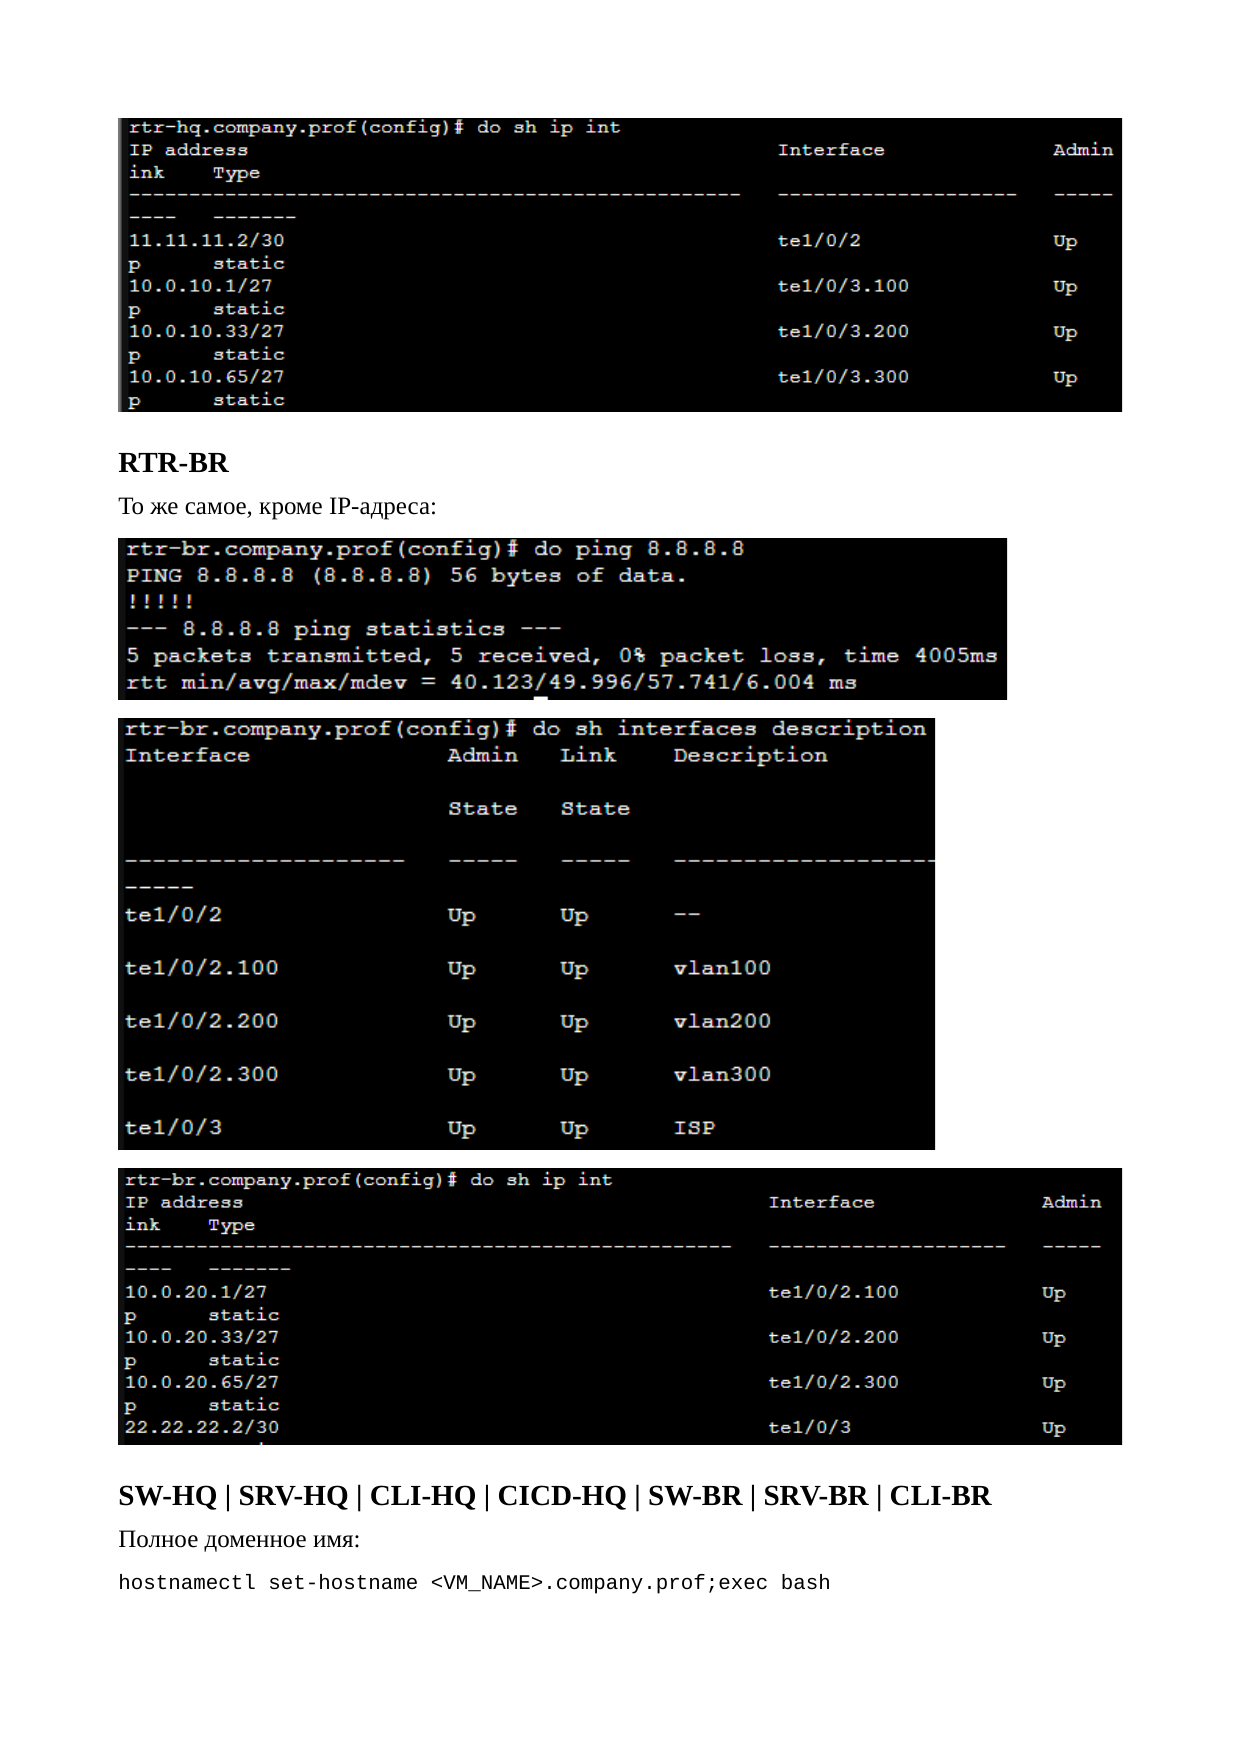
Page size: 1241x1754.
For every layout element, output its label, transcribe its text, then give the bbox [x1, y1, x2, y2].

text То же самое, кроме IP-адреса: [118, 491, 1122, 519]
text Полное доменное имя: [118, 1524, 1122, 1553]
subtitle RTR-BR [118, 445, 1122, 478]
picture [118, 118, 1123, 412]
text hostnamectl set-hostname <VM_NAME>.company.prof;exec bash [118, 1572, 1122, 1595]
picture [118, 538, 1008, 700]
picture [118, 718, 936, 1150]
picture [118, 1168, 1123, 1445]
subtitle SW-HQ | SRV-HQ | CLI-HQ | CICD-HQ | SW-BR | SRV-BR | CLI-BR [118, 1478, 1122, 1512]
